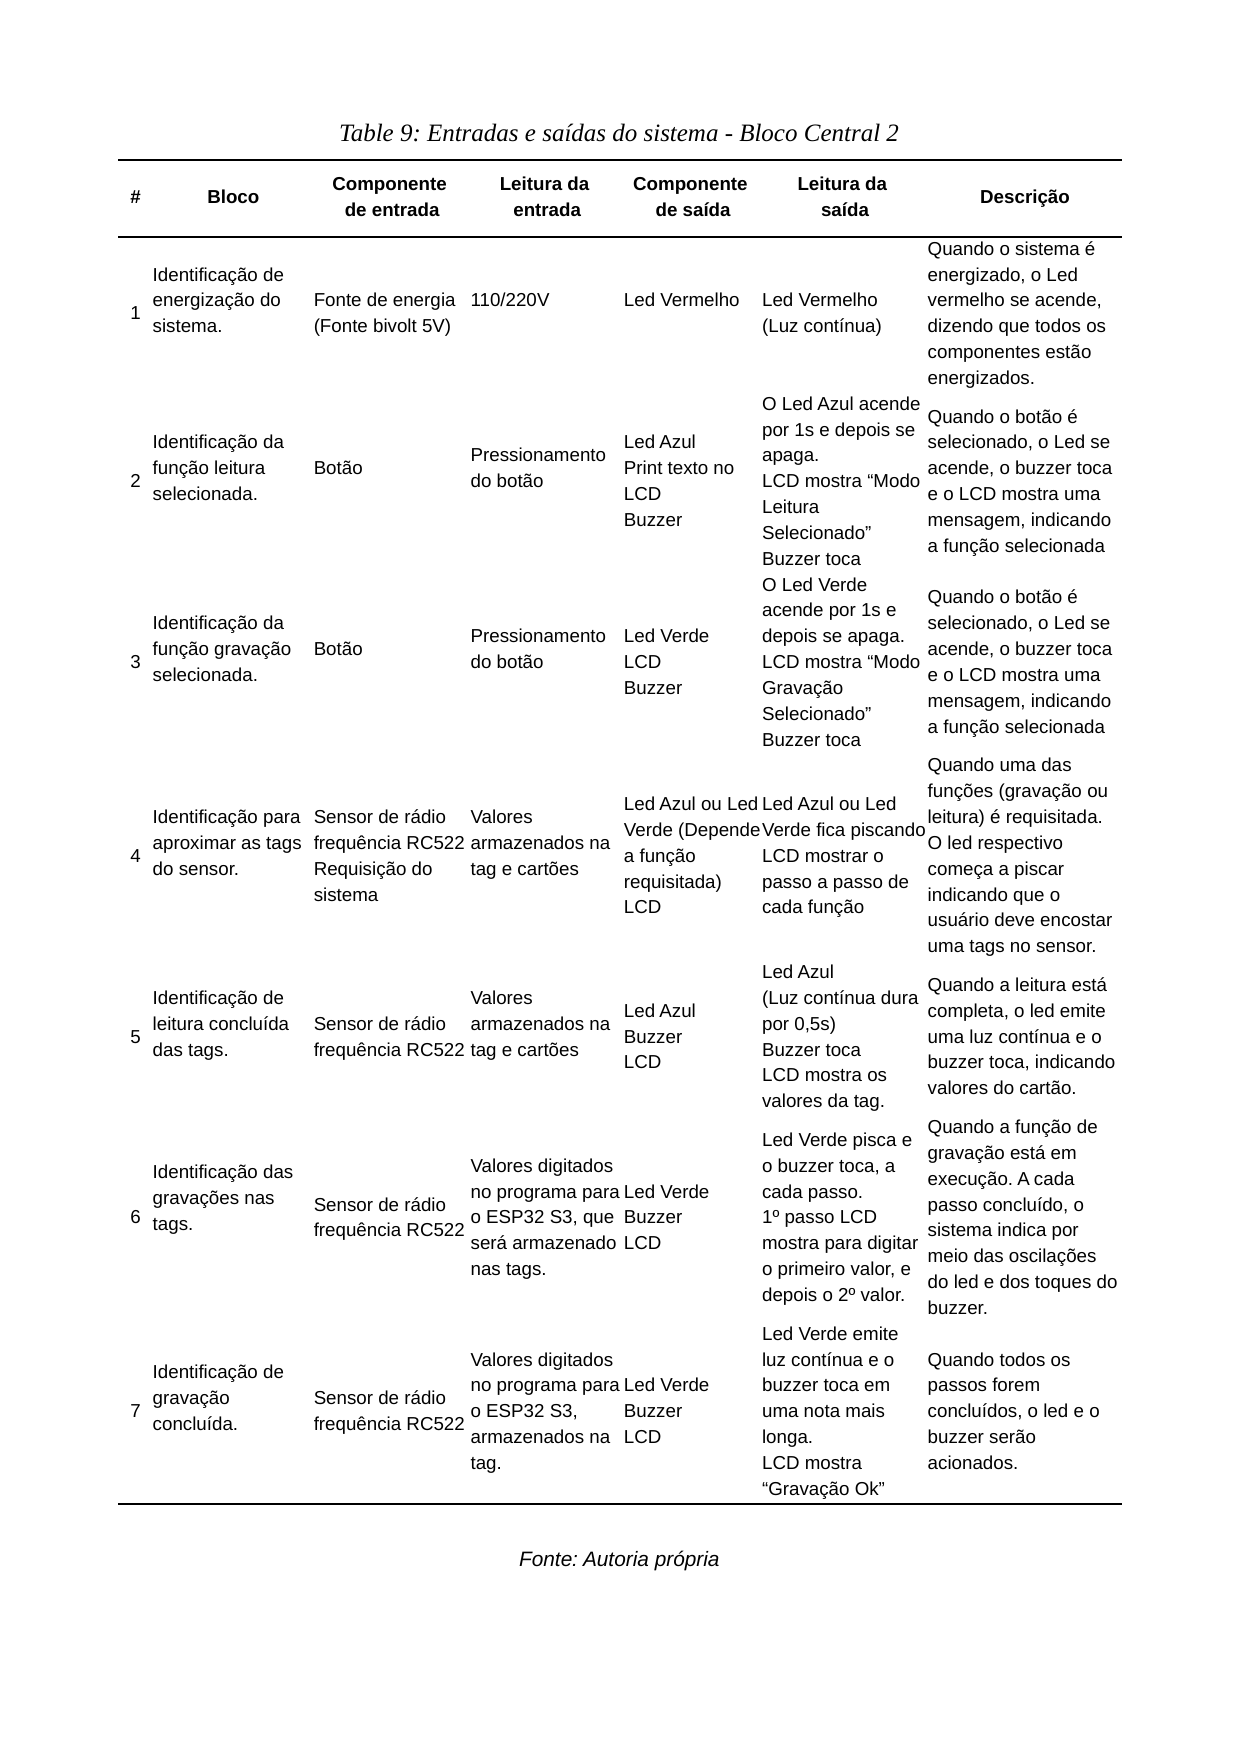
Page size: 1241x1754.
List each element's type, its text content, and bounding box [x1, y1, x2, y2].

table_cell Botão [314, 393, 470, 573]
table_cell Identificação de gravação concluída. [153, 1323, 313, 1503]
table_cell Identificação da função leitura selecionada. [153, 393, 313, 573]
table_cell Identificação de energização do sistema. [153, 238, 313, 392]
table_cell 5 [118, 961, 152, 1116]
table_header # [118, 161, 152, 236]
table_cell 6 [118, 1116, 152, 1322]
table_header Bloco [153, 161, 313, 236]
table_cell Led Azul ou Led Verde fica piscando LCD mostrar o passo a passo de cada função [762, 754, 927, 961]
table_cell Quando a função de gravação está em execução. A cada passo concluído, o sistema indica por meio das oscilações do led e dos toques do buzzer. [928, 1116, 1122, 1322]
table_cell Valores armazenados na tag e cartões [470, 754, 624, 961]
table_cell Valores digitados no programa para o ESP32 S3, que será armazenado nas tags. [470, 1116, 624, 1322]
table_cell Pressionamento do botão [470, 393, 624, 573]
table_cell 4 [118, 754, 152, 961]
table_cell Sensor de rádio frequência RC522 [314, 1116, 470, 1322]
table_cell 3 [118, 573, 152, 754]
table_cell Quando o botão é selecionado, o Led se acende, o buzzer toca e o LCD mostra uma mensagem, indicando a função selecionada [928, 393, 1122, 573]
table_cell Quando uma das funções (gravação ou leitura) é requisitada. O led respectivo começa a piscar indicando que o usuário deve encostar uma tags no sensor. [928, 754, 1122, 961]
text Table 9: Entradas e saídas do sistema - Bloco Central 2 [118, 118, 1122, 147]
table_cell Sensor de rádio frequência RC522 [314, 1323, 470, 1503]
table_cell Led Verde pisca e o buzzer toca, a cada passo. 1º passo LCD mostra para digitar o primeiro valor, e depois o 2º valor. [762, 1116, 927, 1322]
table_cell 110/220V [470, 238, 624, 392]
table_cell Led Azul ou Led Verde (Depende a função requisitada) LCD [624, 754, 762, 961]
table_cell Identificação da função gravação selecionada. [153, 573, 313, 754]
table_cell Led Vermelho [624, 238, 762, 392]
table_cell Led Azul (Luz contínua dura por 0,5s) Buzzer toca LCD mostra os valores da tag. [762, 961, 927, 1116]
table_cell 7 [118, 1323, 152, 1503]
table_header Descrição [928, 161, 1122, 236]
table_cell 2 [118, 393, 152, 573]
table_cell Fonte de energia (Fonte bivolt 5V) [314, 238, 470, 392]
table_cell Led Verde LCD Buzzer [624, 573, 762, 754]
table_cell 1 [118, 238, 152, 392]
table_cell Valores digitados no programa para o ESP32 S3, armazenados na tag. [470, 1323, 624, 1503]
table_cell O Led Azul acende por 1s e depois se apaga. LCD mostra “Modo Leitura Selecionado” Buzzer toca [762, 393, 927, 573]
table_cell Led Verde Buzzer LCD [624, 1116, 762, 1322]
table_header Componente de saída [624, 161, 762, 236]
table_cell Sensor de rádio frequência RC522 [314, 961, 470, 1116]
table_cell Quando o botão é selecionado, o Led se acende, o buzzer toca e o LCD mostra uma mensagem, indicando a função selecionada [928, 573, 1122, 754]
table_cell Identificação das gravações nas tags. [153, 1116, 313, 1322]
table_cell Quando a leitura está completa, o led emite uma luz contínua e o buzzer toca, indicando valores do cartão. [928, 961, 1122, 1116]
table_cell Identificação para aproximar as tags do sensor. [153, 754, 313, 961]
table_header Leitura da saída [762, 161, 927, 236]
table_cell Valores armazenados na tag e cartões [470, 961, 624, 1116]
table_header Leitura da entrada [470, 161, 624, 236]
table_header Componente de entrada [314, 161, 470, 236]
table_cell Quando todos os passos forem concluídos, o led e o buzzer serão acionados. [928, 1323, 1122, 1503]
table_cell Pressionamento do botão [470, 573, 624, 754]
table_cell Led Azul Print texto no LCD Buzzer [624, 393, 762, 573]
table_cell Identificação de leitura concluída das tags. [153, 961, 313, 1116]
table_cell Led Verde Buzzer LCD [624, 1323, 762, 1503]
table_cell Sensor de rádio frequência RC522 Requisição do sistema [314, 754, 470, 961]
table_cell Led Azul Buzzer LCD [624, 961, 762, 1116]
table_cell Botão [314, 573, 470, 754]
table_cell Led Vermelho (Luz contínua) [762, 238, 927, 392]
text Fonte: Autoria própria [118, 1547, 1122, 1571]
table_cell Quando o sistema é energizado, o Led vermelho se acende, dizendo que todos os componentes estão energizados. [928, 238, 1122, 392]
table_cell Led Verde emite luz contínua e o buzzer toca em uma nota mais longa. LCD mostra “Gravação Ok” [762, 1323, 927, 1503]
table_cell O Led Verde acende por 1s e depois se apaga. LCD mostra “Modo Gravação Selecionado” Buzzer toca [762, 573, 927, 754]
